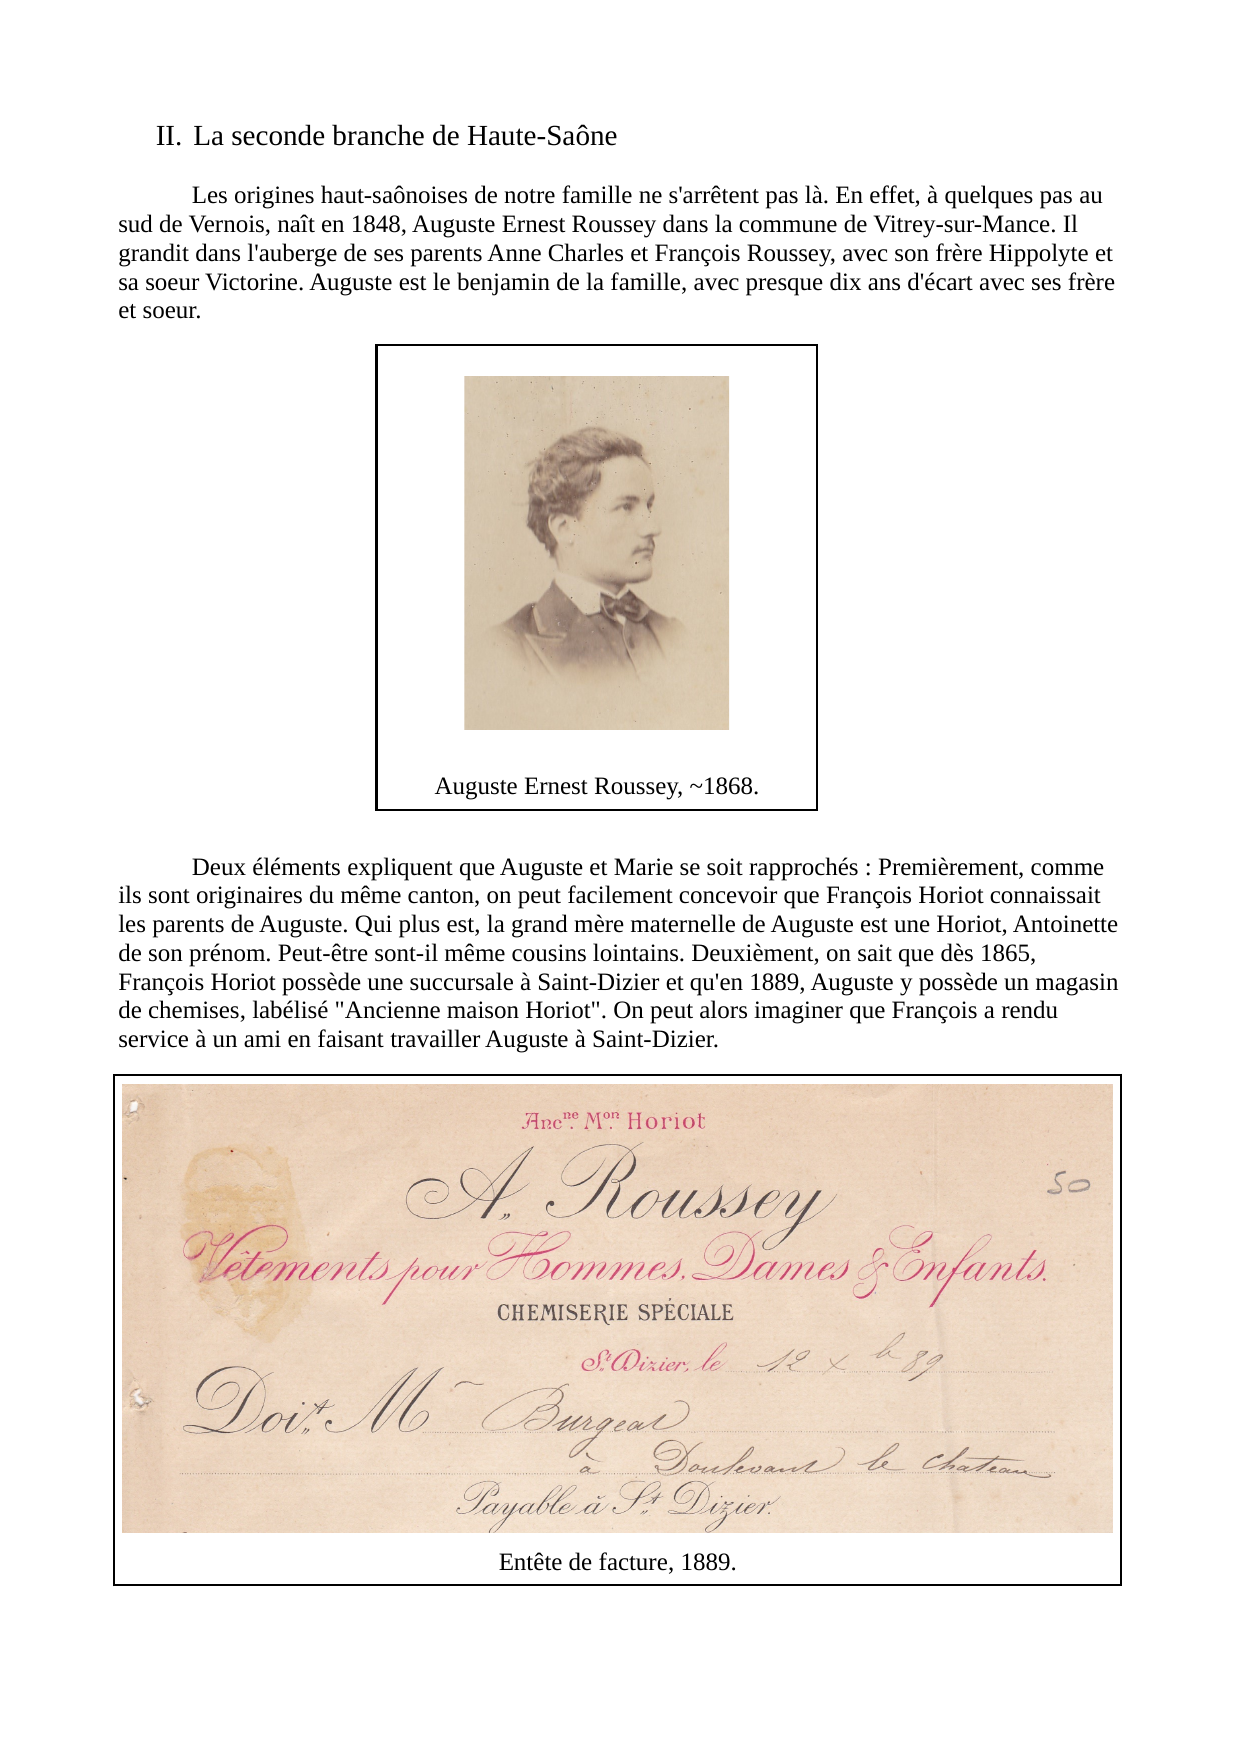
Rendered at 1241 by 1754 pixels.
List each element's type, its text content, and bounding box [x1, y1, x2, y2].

picture [464, 376, 730, 730]
text Les origines haut-saônoises de notre famille ne s'arrêtent pas là. En effet, à quelques pas au sud de Vernois, naît en 1848, Auguste Ernest Roussey dans la commune de Vitrey-sur-Mance. Il grandit dans l'auberge de ses parents Anne Charles et François Roussey, avec son frère Hippolyte et sa soeur Victorine. Auguste est le benjamin de la famille, avec presque dix ans d'écart avec ses frère et soeur. [118, 180, 1122, 324]
list La seconde branche de Haute-Saône [156, 118, 1122, 152]
picture [122, 1084, 1113, 1533]
text Deux éléments expliquent que Auguste et Marie se soit rapprochés : Premièrement, comme ils sont originaires du même canton, on peut facilement concevoir que François Horiot connaissait les parents de Auguste. Qui plus est, la grand mère maternelle de Auguste est une Horiot, Antoinette de son prénom. Peut-être sont-il même cousins lointains. Deuxièment, on sait que dès 1865, François Horiot possède une succursale à Saint-Dizier et qu'en 1889, Auguste y possède un magasin de chemises, labélisé "Ancienne maison Horiot". On peut alors imaginer que François a rendu service à un ami en faisant travailler Auguste à Saint-Dizier. [118, 852, 1122, 1053]
text Auguste Ernest Roussey, ~1868. [386, 771, 807, 800]
text Entête de facture, 1889. [124, 1533, 1111, 1576]
